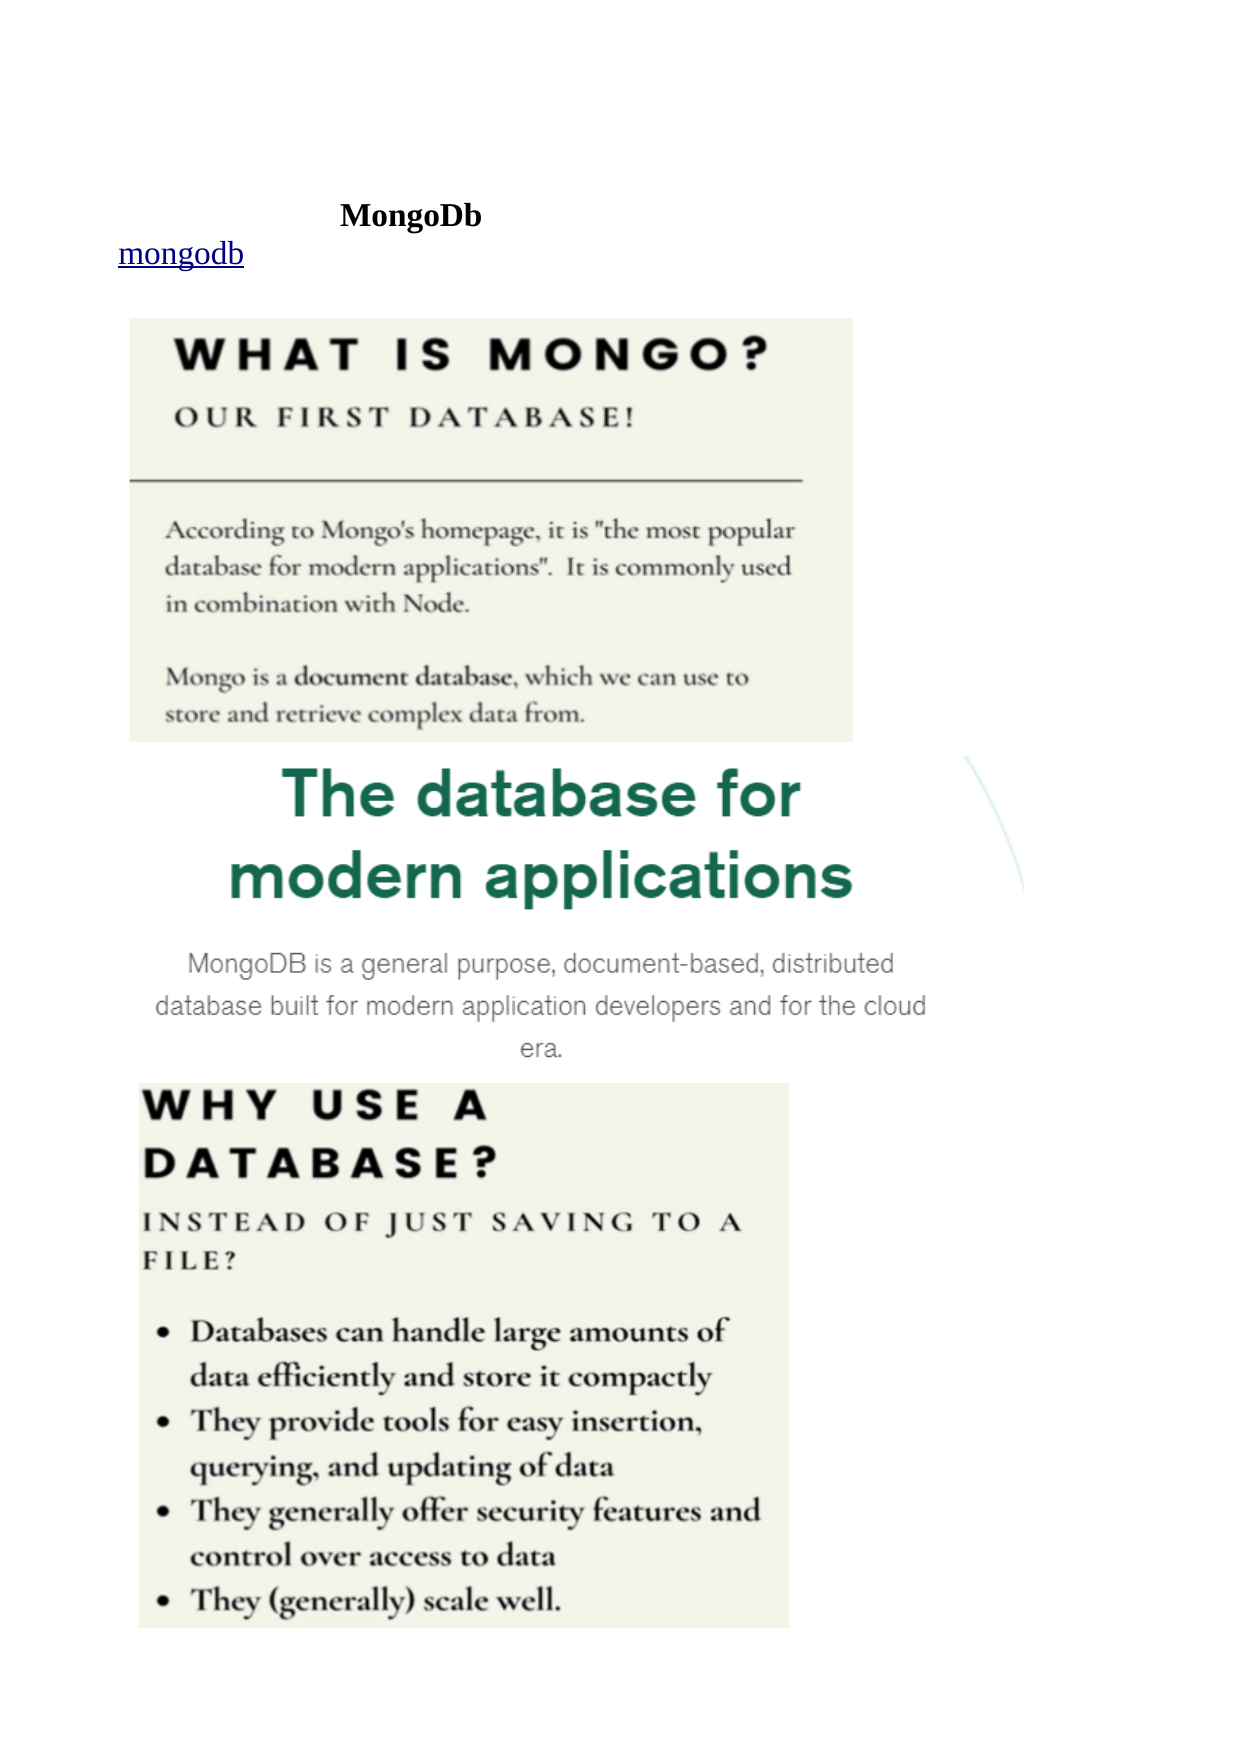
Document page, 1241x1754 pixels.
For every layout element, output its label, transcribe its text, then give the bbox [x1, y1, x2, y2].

picture [119, 756, 1025, 1070]
text MongoDb [118, 195, 1122, 233]
picture [129, 318, 853, 742]
picture [138, 1083, 790, 1628]
text mongodb [118, 233, 1122, 271]
